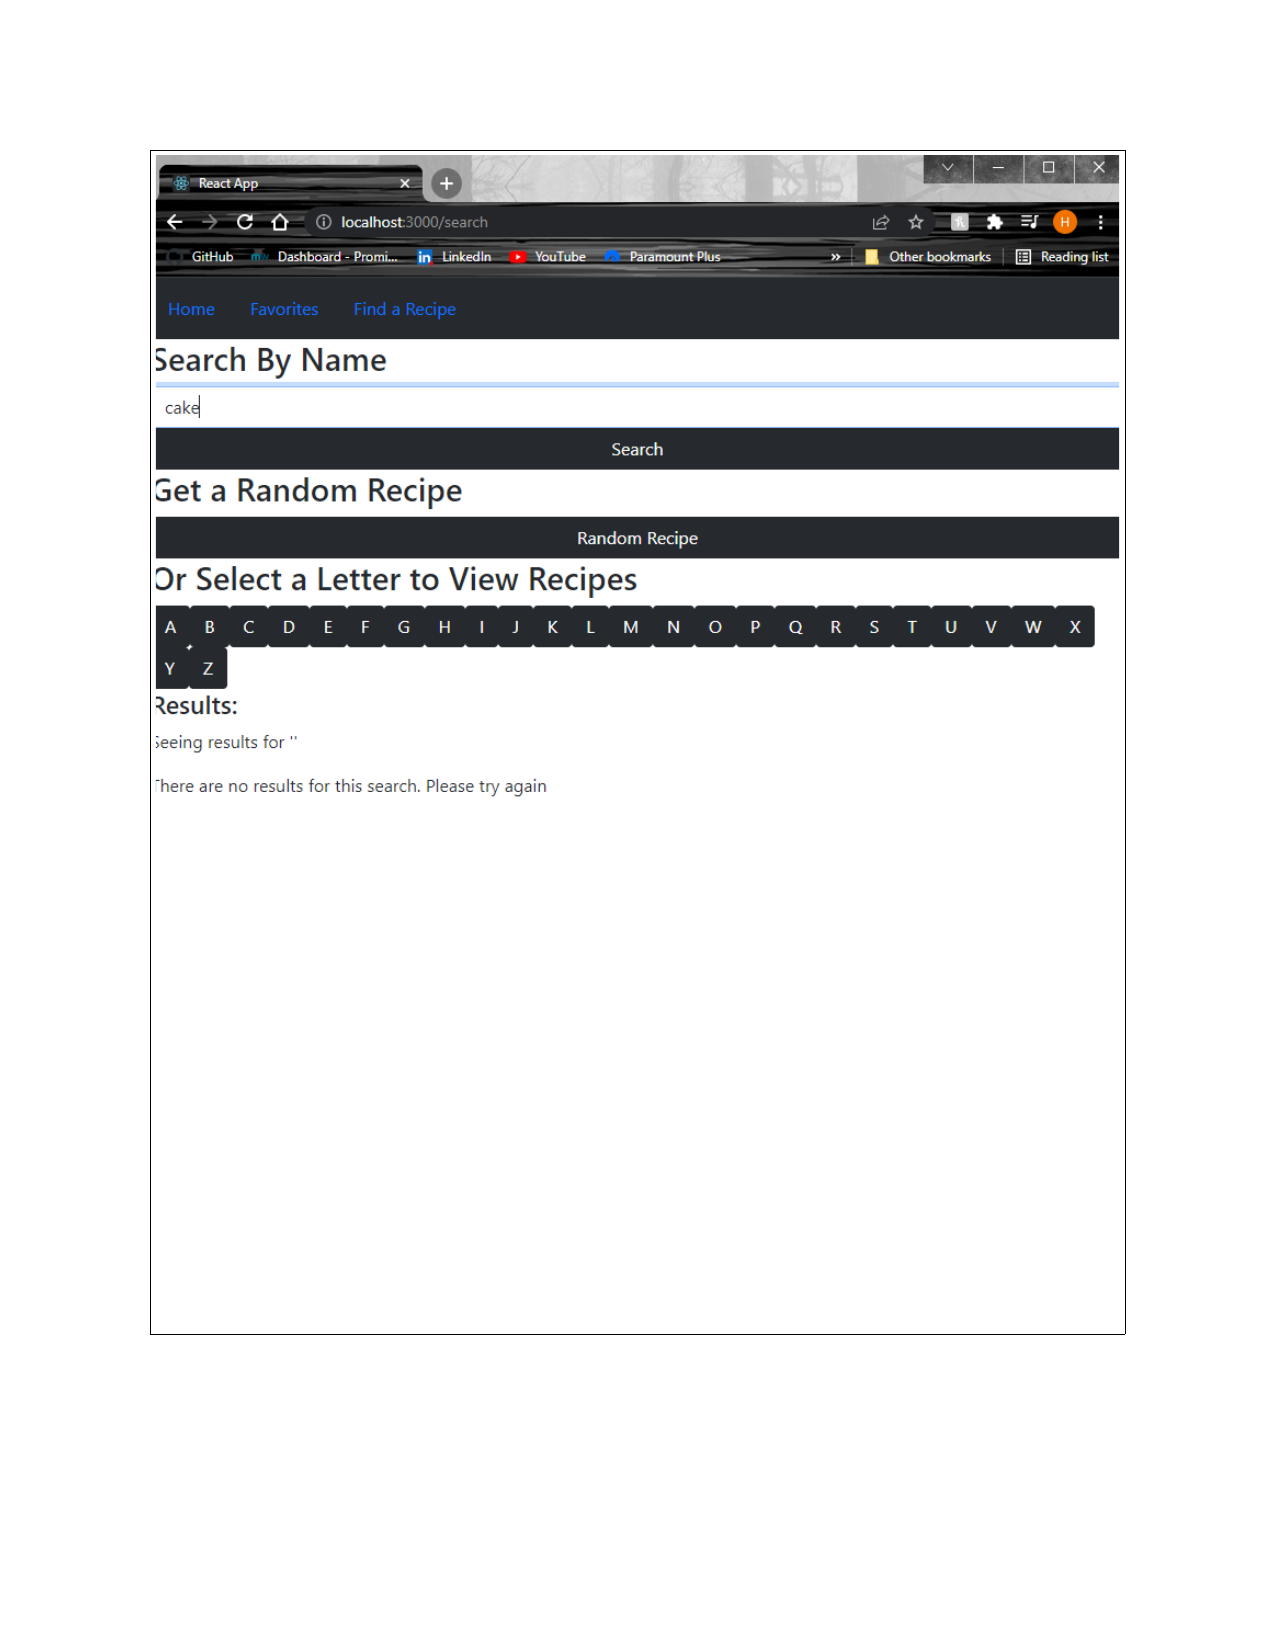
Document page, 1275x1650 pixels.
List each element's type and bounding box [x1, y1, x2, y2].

picture [155, 155, 1120, 1281]
table_cell [151, 151, 1125, 1334]
